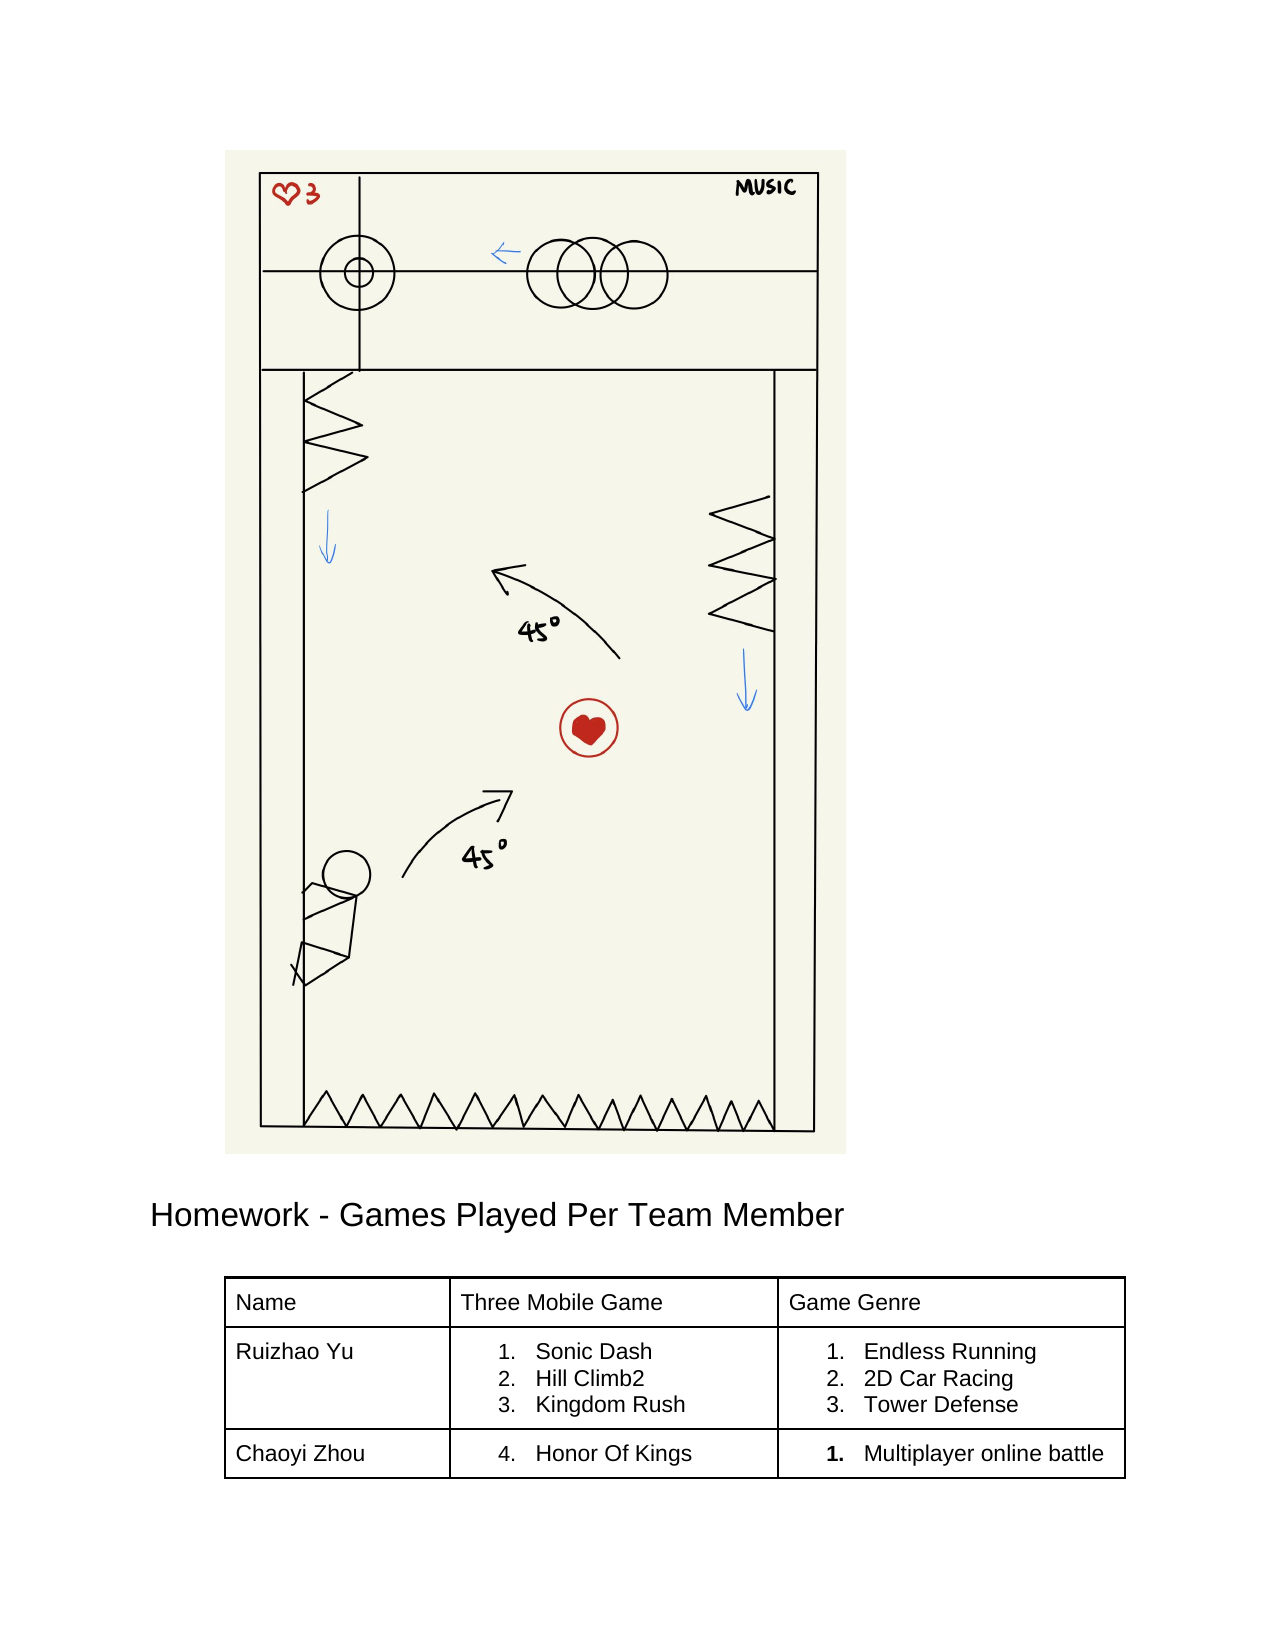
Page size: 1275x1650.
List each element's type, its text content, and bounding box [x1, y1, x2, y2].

table_cell Endless Running 2D Car Racing Tower Defense [779, 1328, 1124, 1428]
picture [225, 150, 847, 1154]
table_cell Ruizhao Yu [226, 1328, 449, 1428]
table_cell Honor Of Kings The Legend of Zelda: Breath of the Wild DouDiZhu online [451, 1430, 777, 1477]
table_header Name [226, 1279, 449, 1326]
subtitle Homework - Games Played Per Team Member [150, 1195, 1125, 1234]
table_cell Sonic Dash Hill Climb2 Kingdom Rush [451, 1328, 777, 1428]
table_cell Multiplayer online battle arena (MOBA) Open world, Role playing game Card game [779, 1430, 1124, 1477]
table_header Three Mobile Game [451, 1279, 777, 1326]
table_header Game Genre [779, 1279, 1124, 1326]
table_cell Chaoyi Zhou [226, 1430, 449, 1477]
